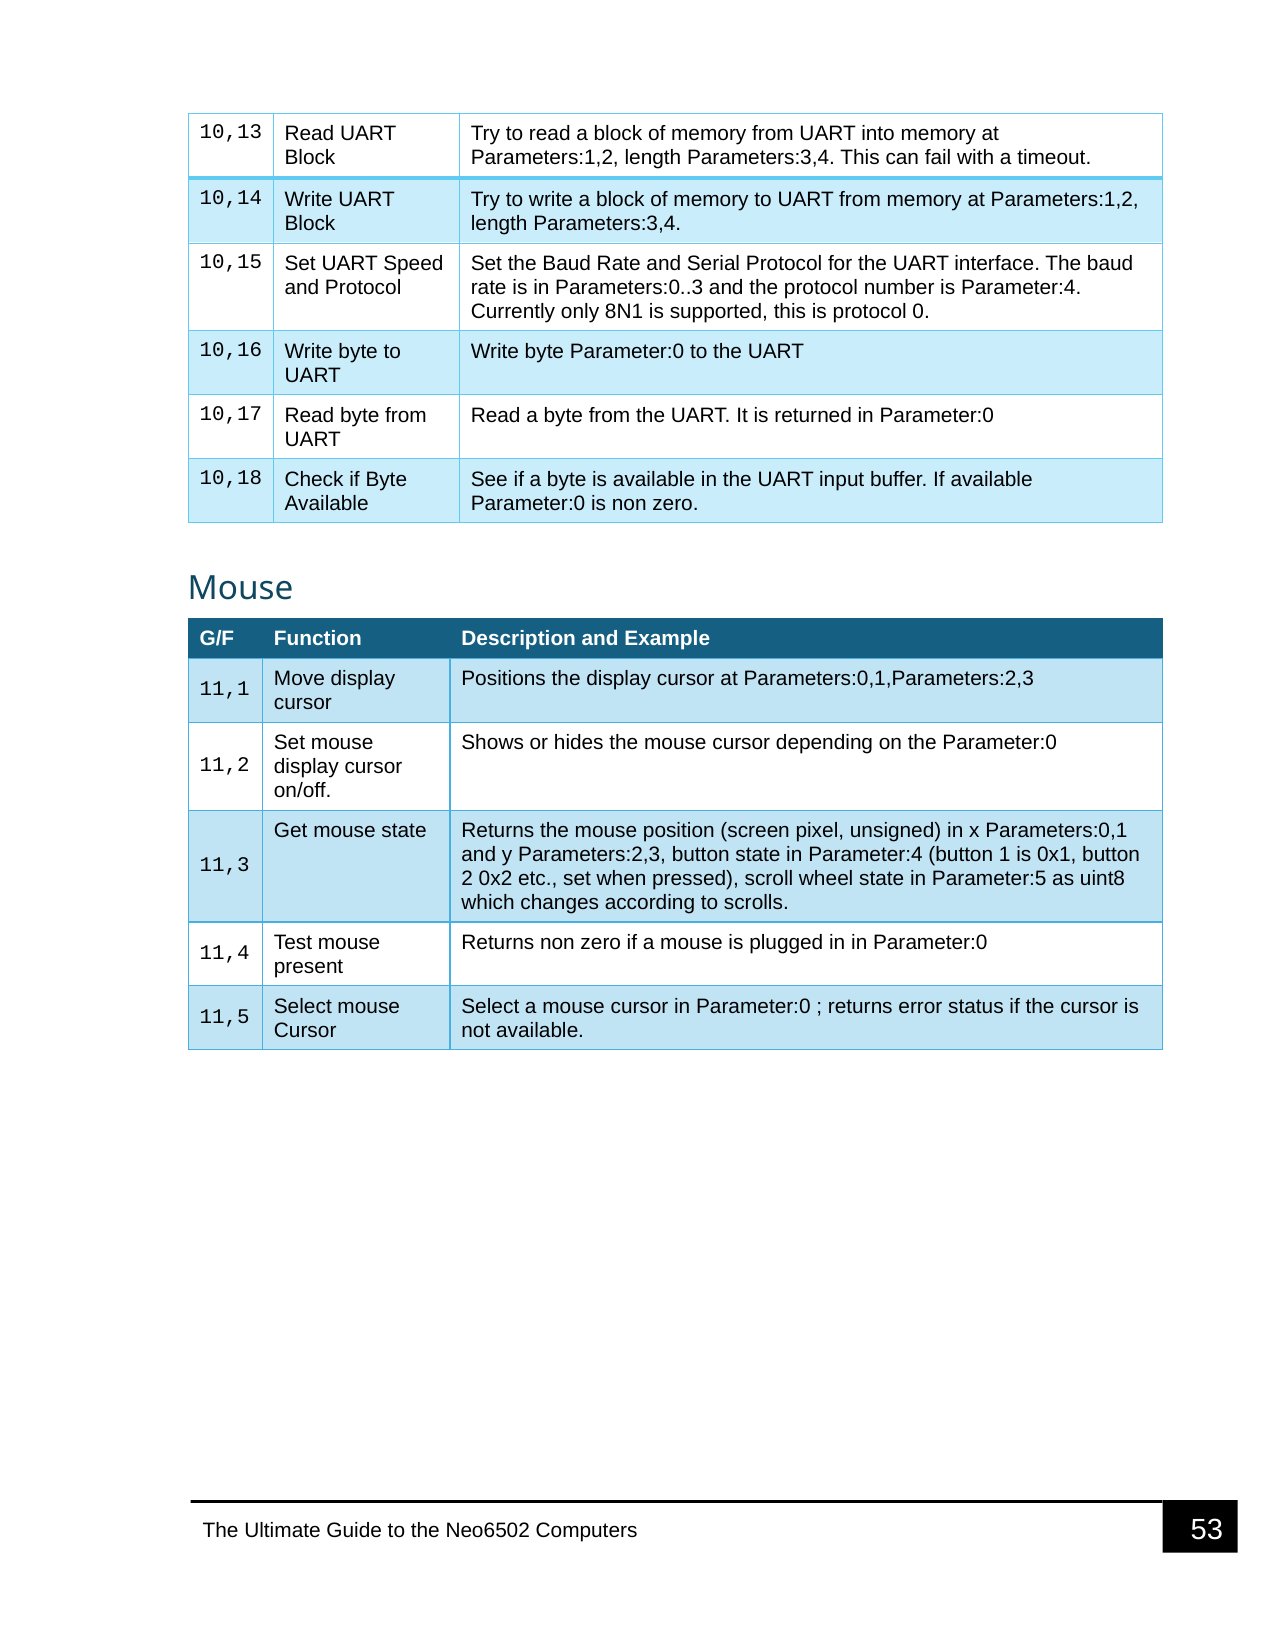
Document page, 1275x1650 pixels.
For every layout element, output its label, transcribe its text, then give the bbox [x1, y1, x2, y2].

table_cell Write UART Block [274, 180, 459, 242]
table_cell 11,5 [189, 986, 262, 1049]
table_cell Set UART Speed and Protocol [274, 244, 459, 330]
table_cell Read a byte from the UART. It is returned in Parameter:0 [460, 395, 1162, 458]
table_cell 10,14 [189, 180, 273, 242]
table_cell Write byte to UART [274, 331, 459, 394]
table_header Read UART Block [274, 114, 459, 176]
table_cell Select a mouse cursor in Parameter:0 ; returns error status if the cursor is not available. [451, 986, 1162, 1049]
table_cell 10,15 [189, 244, 273, 330]
table_cell Shows or hides the mouse cursor depending on the Parameter:0 [451, 723, 1162, 809]
table_cell 11,4 [189, 923, 262, 985]
table_cell Select mouse Cursor [263, 986, 449, 1049]
table_cell 11,3 [189, 811, 262, 921]
table_cell 11,1 [189, 659, 262, 722]
table_header Function [263, 619, 449, 658]
table_cell See if a byte is available in the UART input buffer. If available Parameter:0 is non zero. [460, 459, 1162, 522]
table_cell Set the Baud Rate and Serial Protocol for the UART interface. The baud rate is in Parameters:0..3 and the protocol number is Parameter:4. Currently only 8N1 is supported, this is protocol 0. [460, 244, 1162, 330]
table_cell Set mouse display cursor on/off. [263, 723, 449, 809]
table_header 10,13 [189, 114, 273, 176]
table_cell Test mouse present [263, 923, 449, 985]
table_header Description and Example [451, 619, 1162, 658]
table_cell Try to write a block of memory to UART from memory at Parameters:1,2, length Parameters:3,4. [460, 180, 1162, 242]
subtitle Mouse [187, 564, 1162, 609]
table_header Try to read a block of memory from UART into memory at Parameters:1,2, length Parameters:3,4. This can fail with a timeout. [460, 114, 1162, 176]
table_cell Move display cursor [263, 659, 449, 722]
table_cell 10,16 [189, 331, 273, 394]
table_header G/F [189, 619, 262, 658]
table_cell 10,18 [189, 459, 273, 522]
table_cell 10,17 [189, 395, 273, 458]
table_cell Returns non zero if a mouse is plugged in in Parameter:0 [451, 923, 1162, 985]
table_cell Check if Byte Available [274, 459, 459, 522]
table_cell Write byte Parameter:0 to the UART [460, 331, 1162, 394]
table_cell Positions the display cursor at Parameters:0,1,Parameters:2,3 [451, 659, 1162, 722]
table_cell Read byte from UART [274, 395, 459, 458]
table_cell Returns the mouse position (screen pixel, unsigned) in x Parameters:0,1 and y Parameters:2,3, button state in Parameter:4 (button 1 is 0x1, button 2 0x2 etc., set when pressed), scroll wheel state in Parameter:5 as uint8 which changes according to scrolls. [451, 811, 1162, 921]
table_cell 11,2 [189, 723, 262, 809]
table_cell Get mouse state [263, 811, 449, 921]
